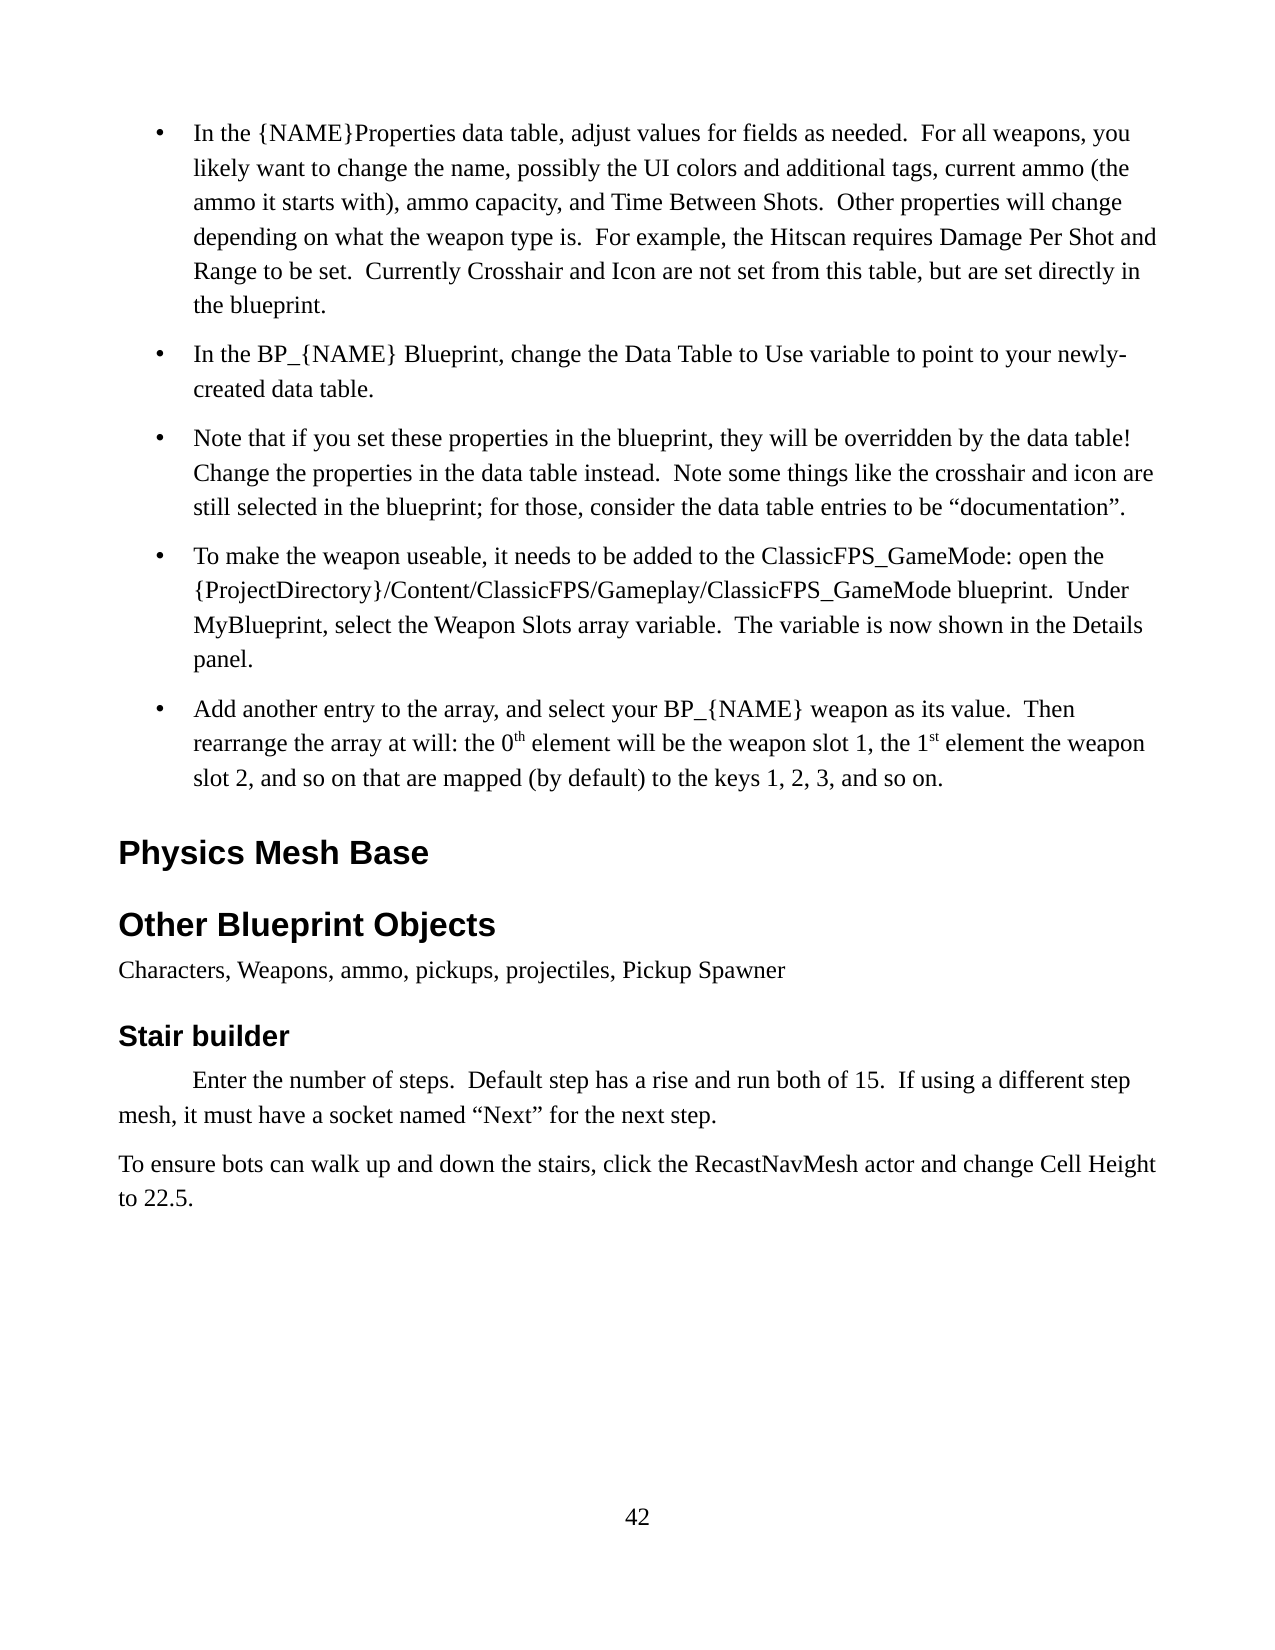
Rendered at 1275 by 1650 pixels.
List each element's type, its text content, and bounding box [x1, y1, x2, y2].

list To make the weapon useable, it needs to be added to the ClassicFPS_GameMode: open the {ProjectDirectory}/Content/ClassicFPS/Gameplay/ClassicFPS_GameMode blueprint. Under MyBlueprint, select the Weapon Slots array variable. The variable is now shown in the Details panel. [156, 541, 1157, 673]
text Characters, Weapons, ammo, pickups, projectiles, Pickup Spawner [118, 956, 1157, 984]
list Add another entry to the array, and select your BP_{NAME} weapon as its value. Then rearrange the array at will: the 0th element will be the weapon slot 1, the 1st element the weapon slot 2, and so on that are mapped (by default) to the keys 1, 2, 3, and so on. [156, 694, 1157, 791]
text Enter the number of steps. Default step has a rise and run both of 15. If using a different step mesh, it must have a socket named “Next” for the next step. [118, 1066, 1157, 1129]
list In the BP_{NAME} Blueprint, change the Data Table to Use variable to point to your newly-created data table. [156, 339, 1157, 403]
list In the {NAME}Properties data table, adjust values for fields as needed. For all weapons, you likely want to change the name, possibly the UI colors and additional tags, current ammo (the ammo it starts with), ammo capacity, and Time Between Shots. Other properties will change depending on what the weapon type is. For example, the Hitscan requires Damage Per Shot and Range to be set. Currently Crosshair and Icon are not set from this table, but are set directly in the blueprint. [156, 118, 1157, 319]
text To ensure bots can walk up and down the stairs, click the RecastNavMesh actor and change Cell Height to 22.5. [118, 1149, 1157, 1212]
list Note that if you set these properties in the blueprint, they will be overridden by the data table! Change the properties in the data table instead. Note some things like the crosshair and icon are still selected in the blueprint; for those, consider the data table entries to be “documentation”. [156, 423, 1157, 521]
subtitle Other Blueprint Objects [118, 904, 1157, 943]
subtitle Stair builder [118, 1019, 1157, 1053]
subtitle Physics Mesh Base [118, 832, 1157, 871]
